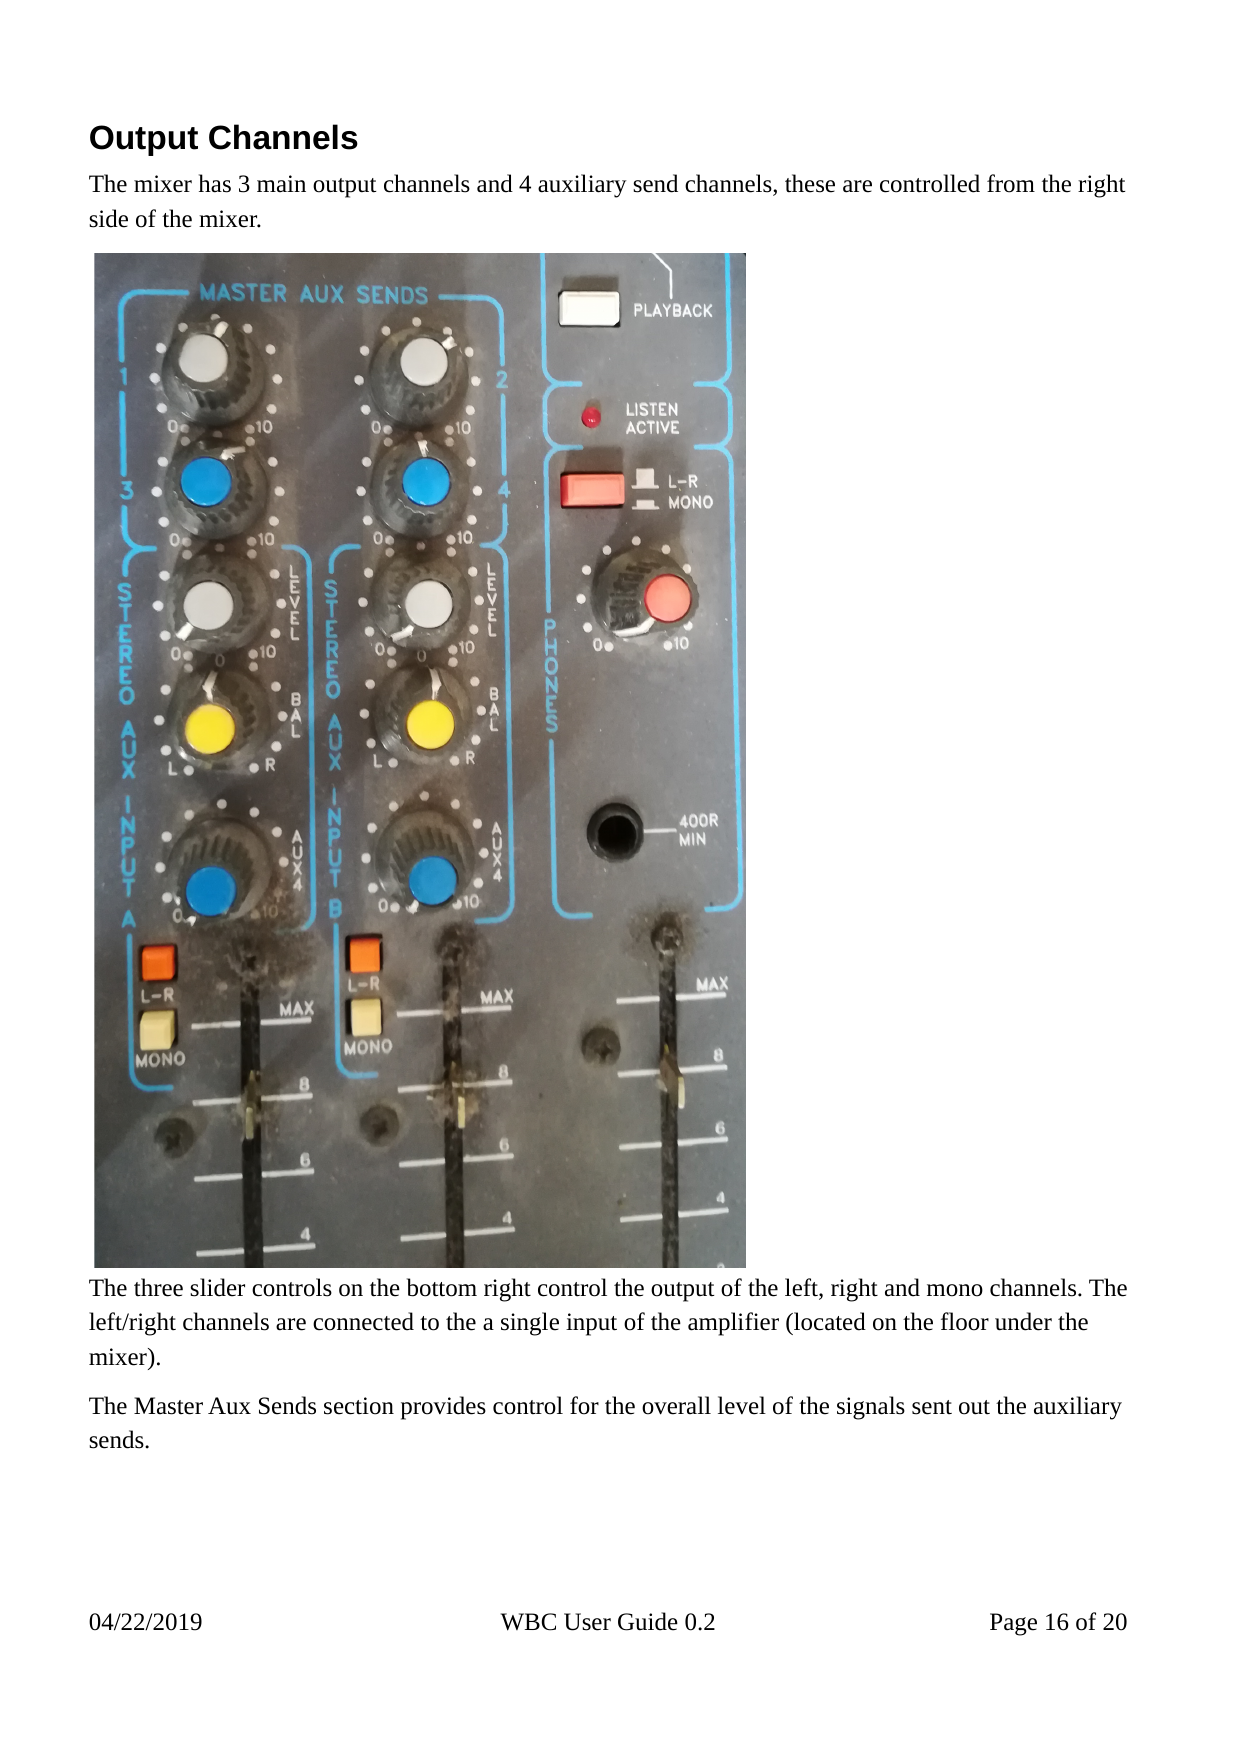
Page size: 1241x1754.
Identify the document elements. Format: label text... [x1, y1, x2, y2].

text The Master Aux Sends section provides control for the overall level of the signals sent out the auxiliary sends. [88, 1391, 1152, 1454]
text The three slider controls on the bottom right control the output of the left, right and mono channels. The left/right channels are connected to the a single input of the amplifier (located on the floor under the mixer). [88, 253, 1152, 1371]
text The mixer has 3 main output channels and 4 auxiliary send channels, these are controlled from the right side of the mixer. [88, 169, 1152, 232]
subtitle Output Channels [88, 118, 1152, 157]
